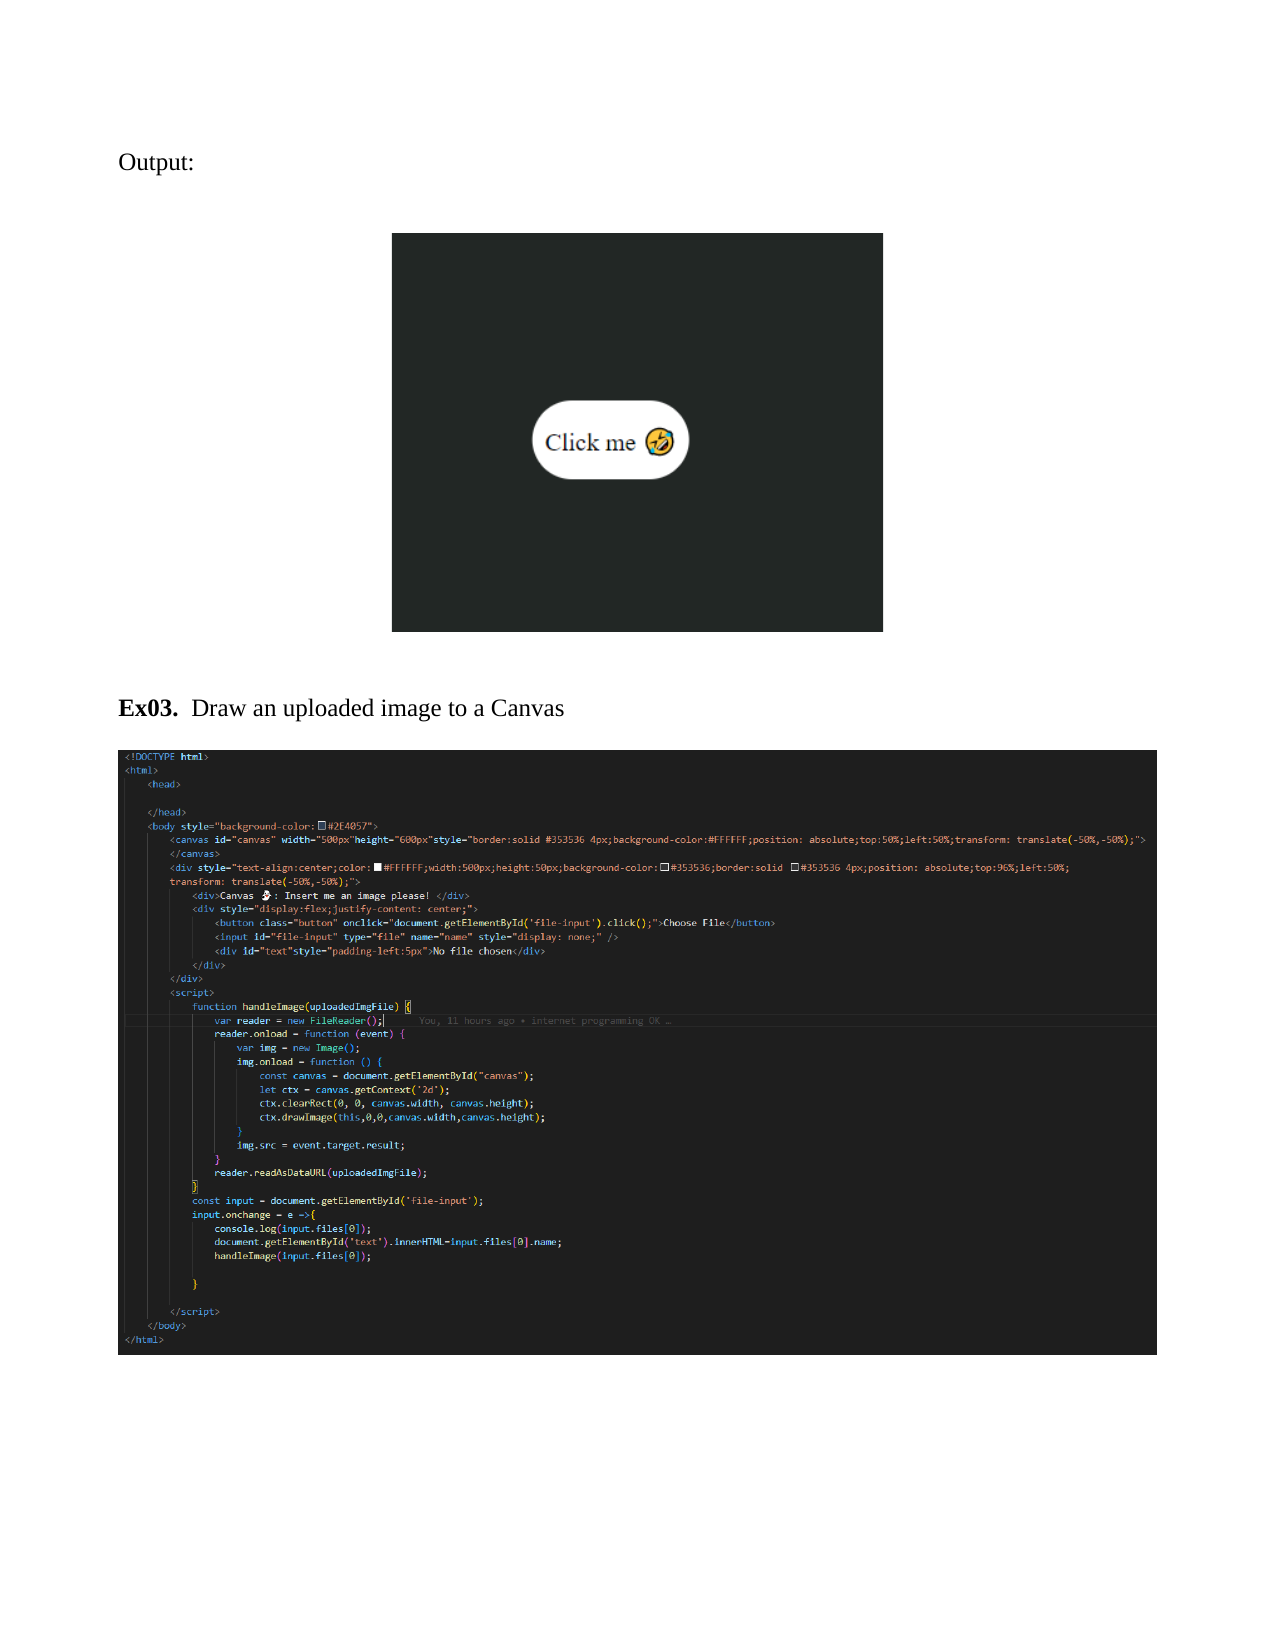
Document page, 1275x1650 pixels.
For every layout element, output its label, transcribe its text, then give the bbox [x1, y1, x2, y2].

picture [391, 233, 884, 632]
picture [118, 750, 1157, 1355]
text Output: [118, 147, 1157, 176]
text Ex03. Draw an uploaded image to a Canvas [118, 693, 1157, 722]
